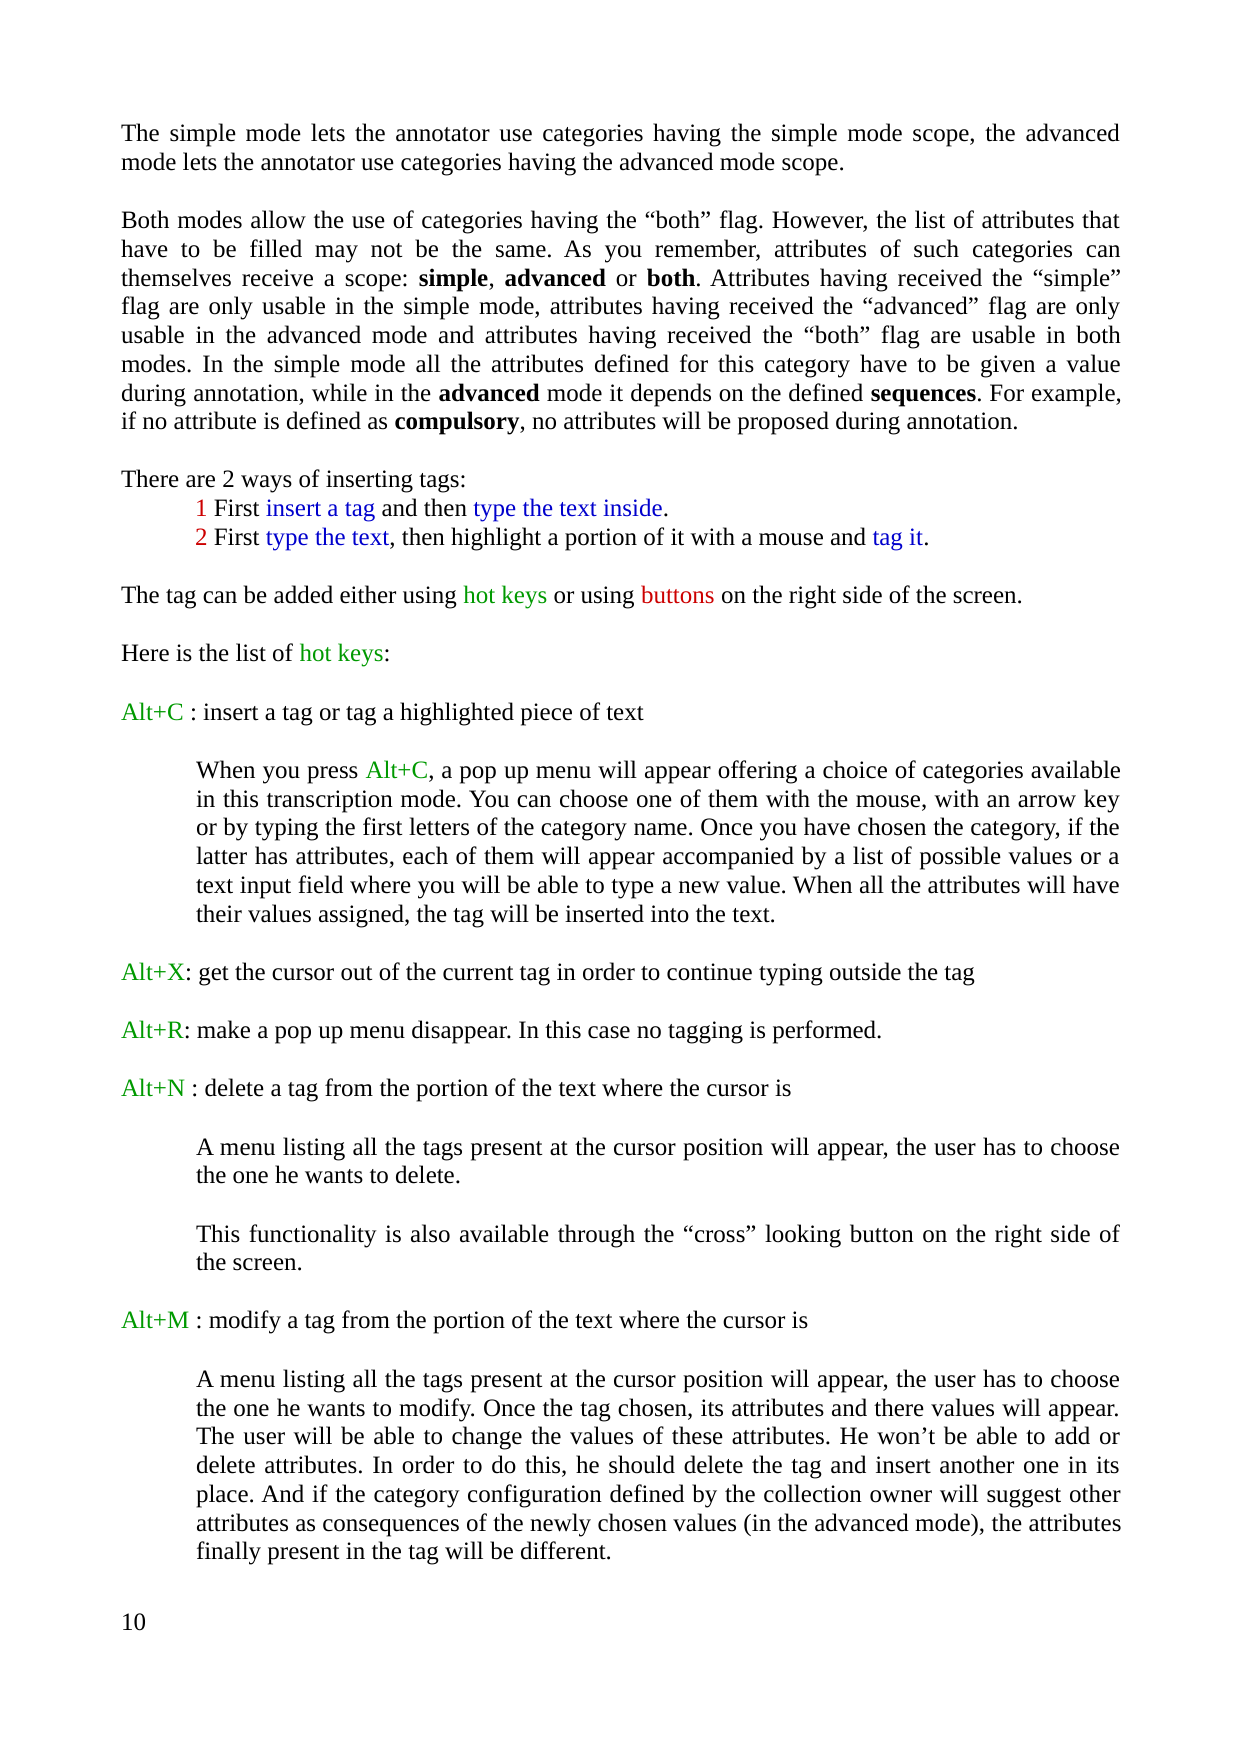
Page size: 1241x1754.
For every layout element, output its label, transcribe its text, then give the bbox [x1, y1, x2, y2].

text This functionality is also available through the “cross” looking button on the right side of the screen. [196, 1219, 1122, 1276]
text There are 2 ways of inserting tags: 1 First insert a tag and then type the text inside. 2 First type the text, then highlight a portion of it with a mouse and tag it. [121, 464, 1122, 551]
text The simple mode lets the annotator use categories having the simple mode scope, the advanced mode lets the annotator use categories having the advanced mode scope. [121, 118, 1122, 176]
text Both modes allow the use of categories having the “both” flag. However, the list of attributes that have to be filled may not be the same. As you remember, attributes of such categories can themselves receive a scope: simple, advanced or both. Attributes having received the “simple” flag are only usable in the simple mode, attributes having received the “advanced” flag are only usable in the advanced mode and attributes having received the “both” flag are usable in both modes. In the simple mode all the attributes defined for this category have to be given a value during annotation, while in the advanced mode it depends on the defined sequences. For example, if no attribute is defined as compulsory, no attributes will be proposed during annotation. [121, 205, 1122, 435]
text When you press Alt+C, a pop up menu will appear offering a choice of categories available in this transcription mode. You can choose one of them with the mouse, with an arrow key or by typing the first letters of the category name. Once you have chosen the category, if the latter has attributes, each of them will appear accompanied by a list of possible values or a text input field where you will be able to type a new value. When all the attributes will have their values assigned, the tag will be inserted into the text. [196, 755, 1122, 927]
text Alt+N : delete a tag from the portion of the text where the cursor is [121, 1073, 1122, 1102]
text Alt+R: make a pop up menu disappear. In this case no tagging is performed. [121, 1015, 1122, 1044]
text Alt+X: get the cursor out of the current tag in order to continue typing outside the tag [121, 957, 1122, 986]
text A menu listing all the tags present at the cursor position will appear, the user has to choose the one he wants to delete. [196, 1132, 1122, 1189]
text A menu listing all the tags present at the cursor position will appear, the user has to choose the one he wants to modify. Once the tag chosen, its attributes and there values will appear. The user will be able to change the values of these attributes. He won’t be able to add or delete attributes. In order to do this, he should delete the tag and insert another one in its place. And if the category configuration defined by the collection owner will suggest other attributes as consequences of the newly chosen values (in the advanced mode), the attributes finally present in the tag will be different. [196, 1364, 1122, 1565]
text Alt+C : insert a tag or tag a highlighted piece of text [121, 697, 1122, 726]
text Alt+M : modify a tag from the portion of the text where the cursor is [121, 1306, 1122, 1334]
text Here is the list of hot keys: [121, 638, 1122, 667]
text The tag can be added either using hot keys or using buttons on the right side of the screen. [121, 580, 1122, 609]
